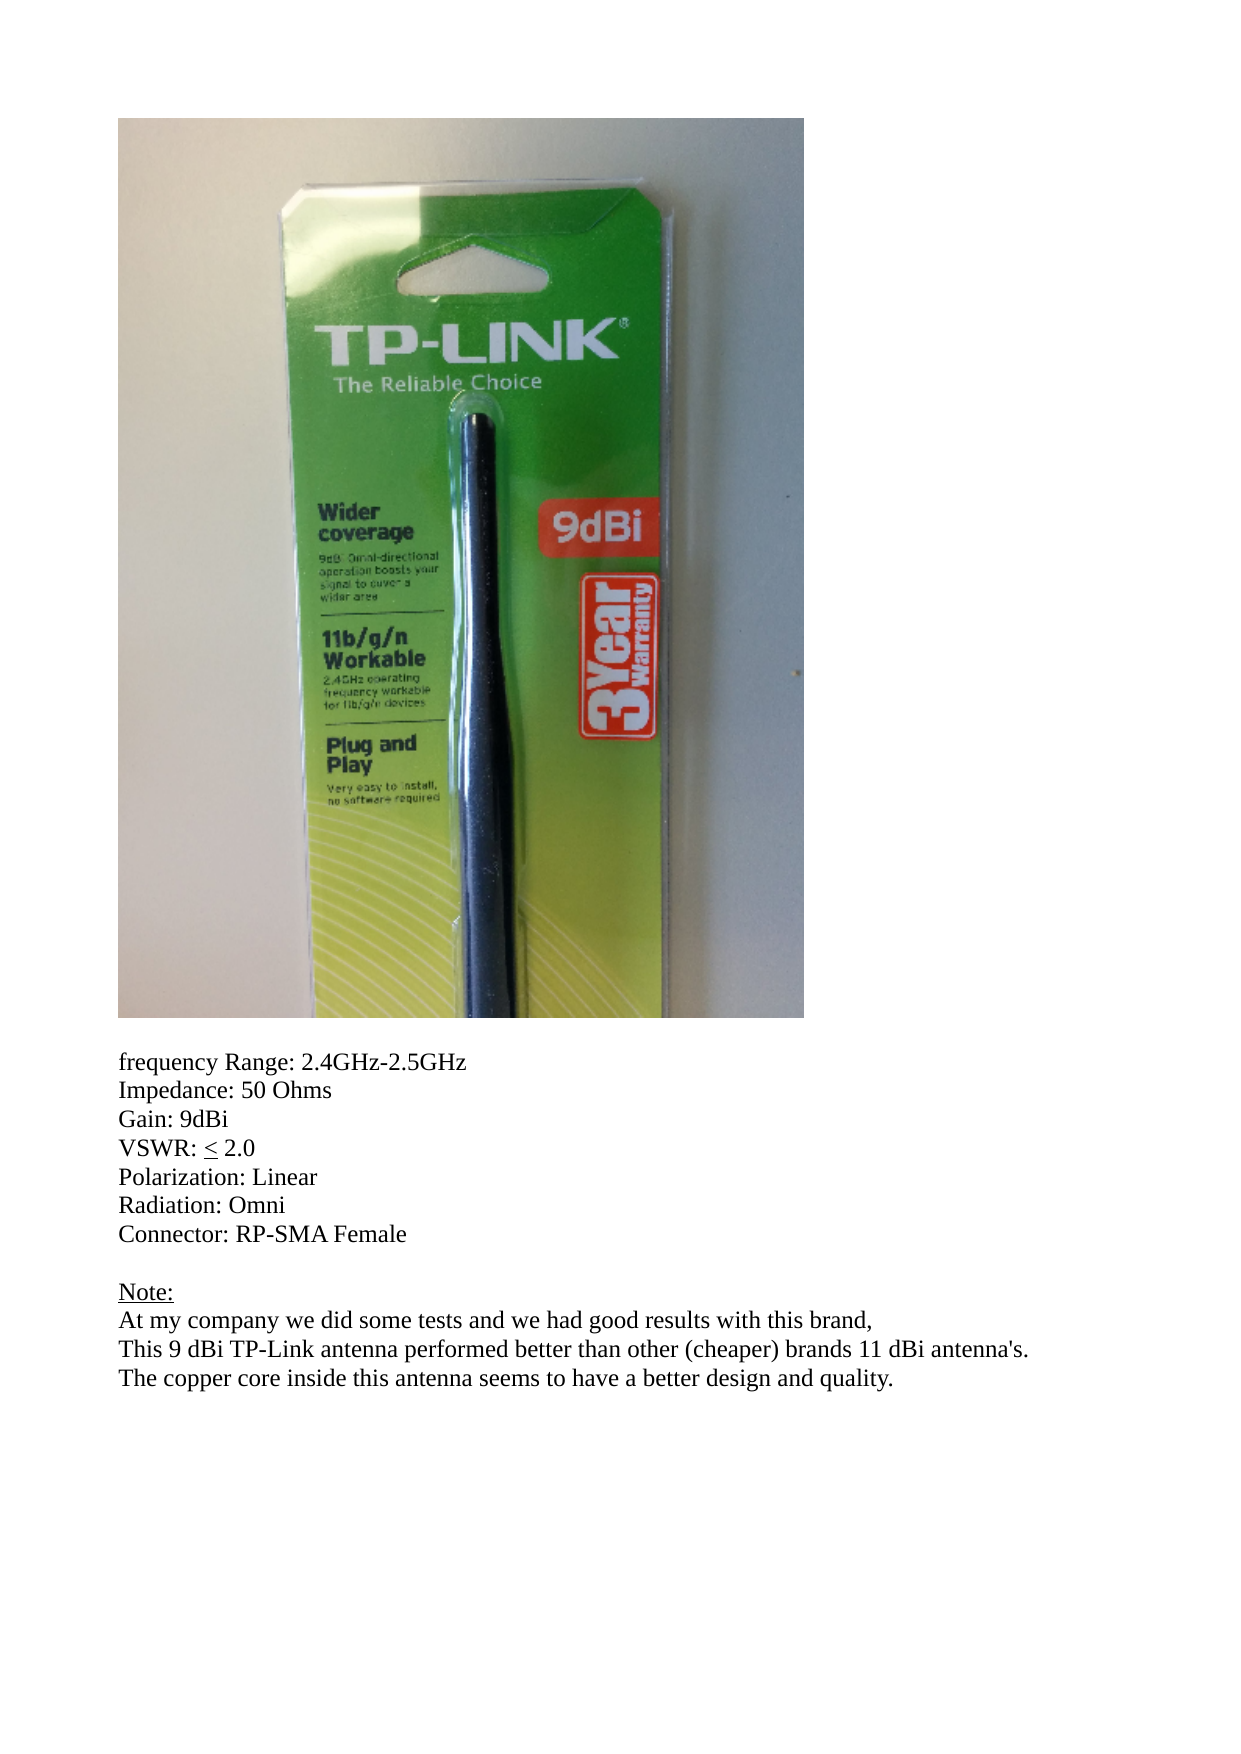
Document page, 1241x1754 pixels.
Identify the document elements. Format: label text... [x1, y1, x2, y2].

text At my company we did some tests and we had good results with this brand, This 9 dBi TP-Link antenna performed better than other (cheaper) brands 11 dBi antenna's. The copper core inside this antenna seems to have a better design and quality. [118, 1306, 1122, 1392]
text Note: [118, 1277, 1122, 1306]
picture [118, 118, 804, 1018]
text VSWR: < 2.0 Polarization: Linear Radiation: Omni Connector: RP-SMA Female [118, 1133, 1122, 1248]
text Impedance: 50 Ohms [118, 1076, 1122, 1104]
text Gain: 9dBi [118, 1104, 1122, 1133]
text frequency Range: 2.4GHz-2.5GHz [118, 1047, 1122, 1076]
